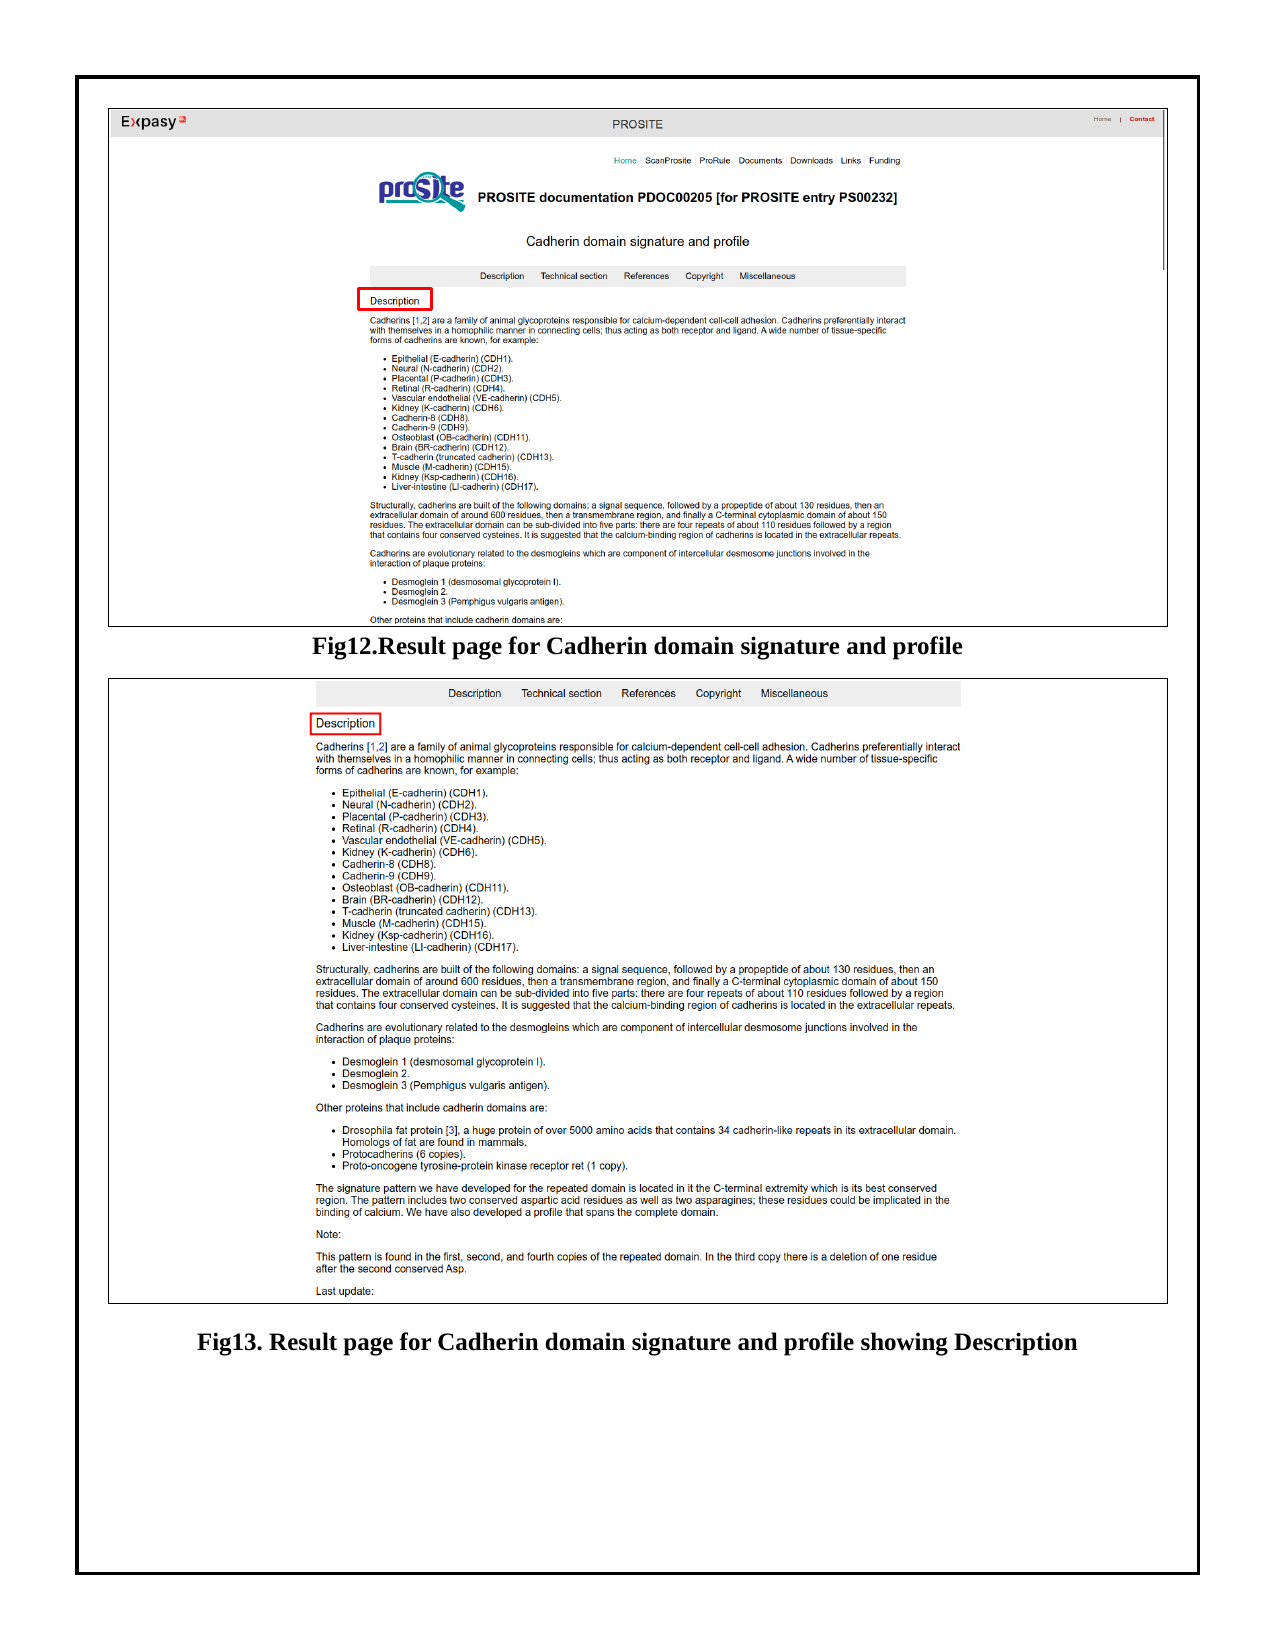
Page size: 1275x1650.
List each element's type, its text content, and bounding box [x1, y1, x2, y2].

text Fig12.Result page for Cadherin domain signature and profile [108, 627, 1167, 659]
picture [110, 110, 1165, 624]
picture [110, 681, 1165, 1301]
text Fig13. Result page for Cadherin domain signature and profile showing Description [108, 1304, 1167, 1355]
